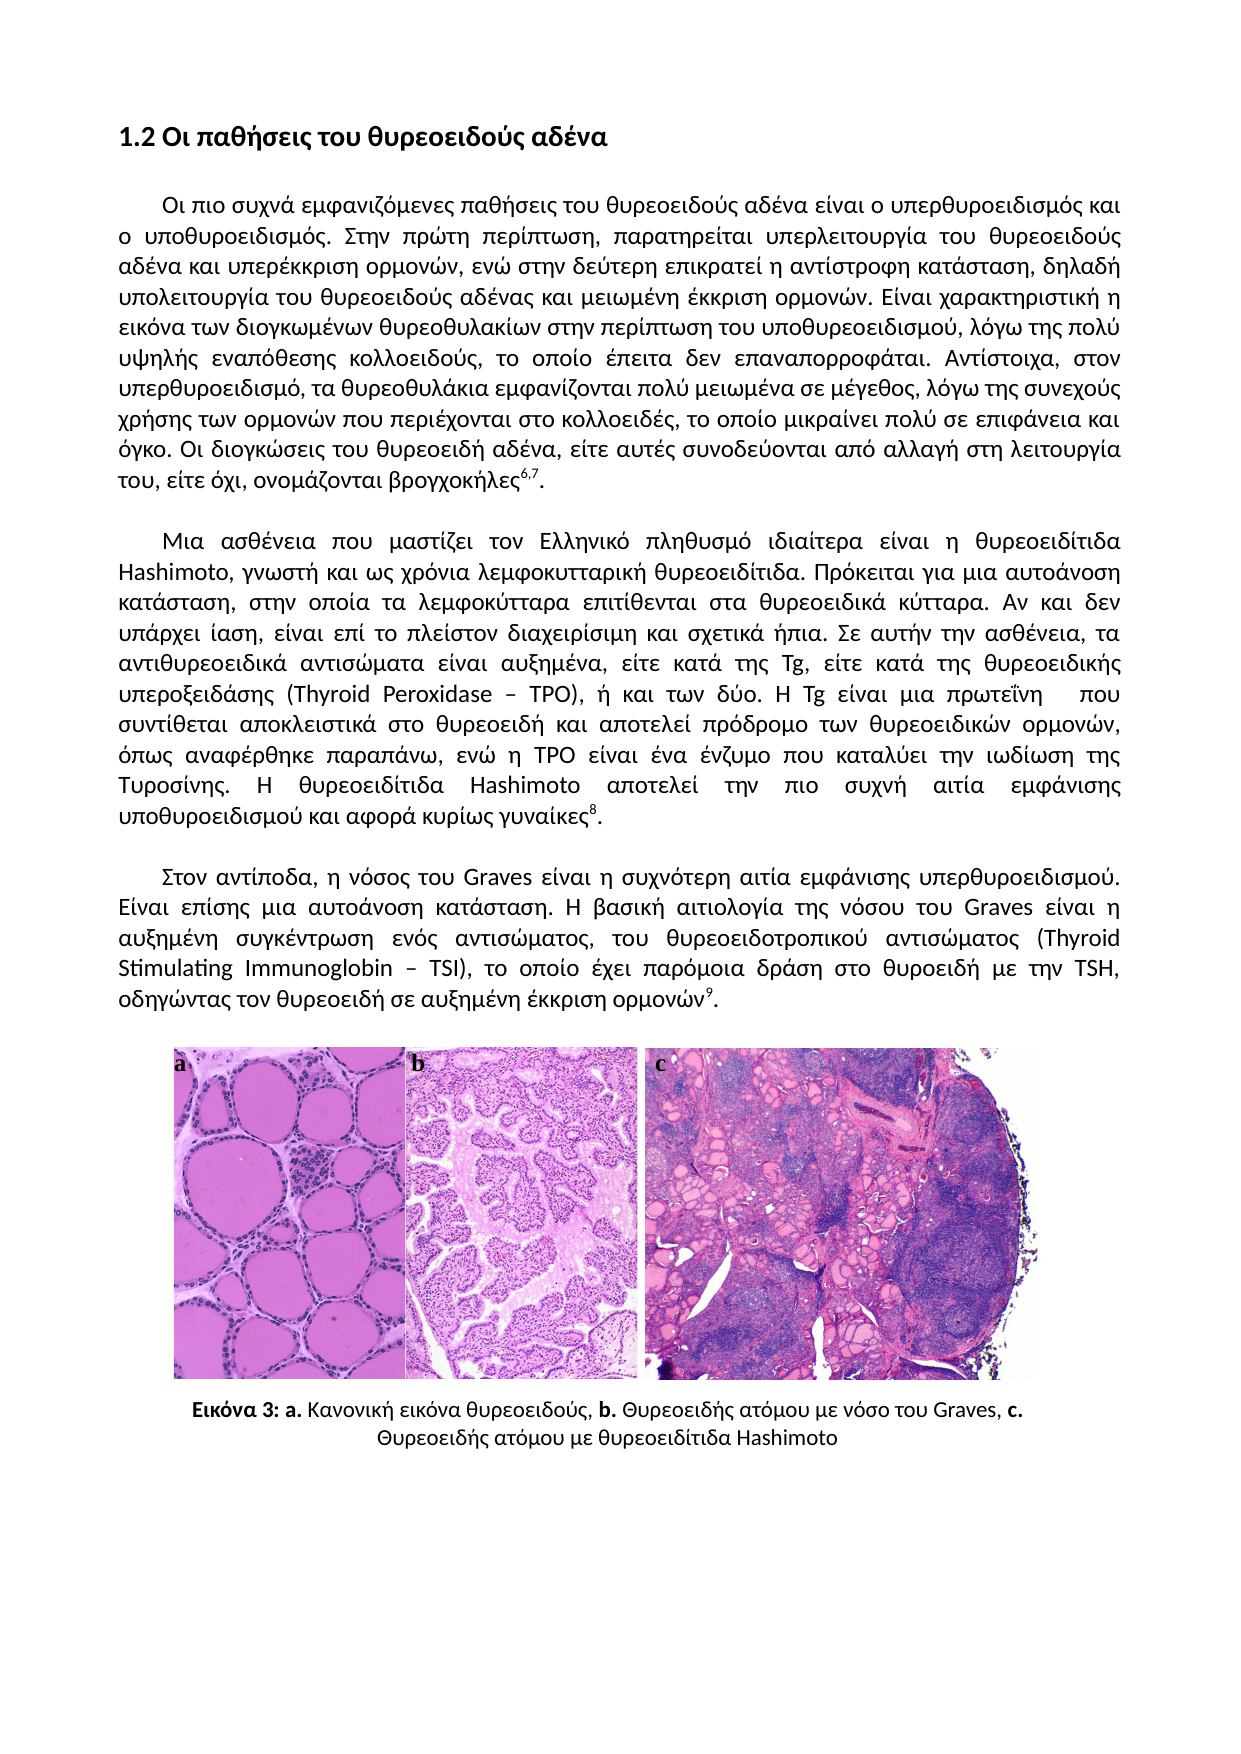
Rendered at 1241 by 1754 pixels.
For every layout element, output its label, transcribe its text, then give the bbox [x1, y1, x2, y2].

subtitle 1.2 Οι παθήσεις του θυρεοειδούς αδένα [118, 118, 1122, 154]
text Στον αντίποδα, η νόσος του Graves είναι η συχνότερη αιτία εμφάνισης υπερθυροειδισμού. Είναι επίσης μια αυτοάνοση κατάσταση. Η βασική αιτιολογία της νόσου του Graves είναι η αυξημένη συγκέντρωση ενός αντισώματος, του θυρεοειδοτροπικού αντισώματος (Thyroid Stimulating Immunoglobin – TSI), το οποίο έχει παρόμοια δράση στο θυροειδή με την TSH, οδηγώντας τον θυρεοειδή σε αυξημένη έκκριση ορμονών9. [118, 861, 1122, 1013]
text Οι πιο συχνά εμφανιζόμενες παθήσεις του θυρεοειδούς αδένα είναι ο υπερθυροειδισμός και ο υποθυροειδισμός. Στην πρώτη περίπτωση, παρατηρείται υπερλειτουργία του θυρεοειδούς αδένα και υπερέκκριση ορμονών, ενώ στην δεύτερη επικρατεί η αντίστροφη κατάσταση, δηλαδή υπολειτουργία του θυρεοειδούς αδένας και μειωμένη έκκριση ορμονών. Είναι χαρακτηριστική η εικόνα των διογκωμένων θυρεοθυλακίων στην περίπτωση του υποθυρεοειδισμού, λόγω της πολύ υψηλής εναπόθεσης κολλοειδούς, το οποίο έπειτα δεν επαναπορροφάται. Αντίστοιχα, στον υπερθυροειδισμό, τα θυρεοθυλάκια εμφανίζονται πολύ μειωμένα σε μέγεθος, λόγω της συνεχούς χρήσης των ορμονών που περιέχονται στο κολλοειδές, το οποίο μικραίνει πολύ σε επιφάνεια και όγκο. Οι διογκώσεις του θυρεοειδή αδένα, είτε αυτές συνοδεύονται από αλλαγή στη λειτουργία του, είτε όχι, ονομάζονται βρογχοκήλες6,7. [118, 189, 1122, 494]
picture [173, 1047, 638, 1379]
text Μια ασθένεια που μαστίζει τον Ελληνικό πληθυσμό ιδιαίτερα είναι η θυρεοειδίτιδα Hashimoto, γνωστή και ως χρόνια λεμφοκυτταρική θυρεοειδίτιδα. Πρόκειται για μια αυτοάνοση κατάσταση, στην οποία τα λεμφοκύτταρα επιτίθενται στα θυρεοειδικά κύτταρα. Αν και δεν υπάρχει ίαση, είναι επί το πλείστον διαχειρίσιμη και σχετικά ήπια. Σε αυτήν την ασθένεια, τα αντιθυρεοειδικά αντισώματα είναι αυξημένα, είτε κατά της Tg, είτε κατά της θυρεοειδικής υπεροξειδάσης (Thyroid Peroxidase – TPO), ή και των δύο. Η Tg είναι μια πρωτεΐνη που συντίθεται αποκλειστικά στο θυρεοειδή και αποτελεί πρόδρομο των θυρεοειδικών ορμονών, όπως αναφέρθηκε παραπάνω, ενώ η TPO είναι ένα ένζυμο που καταλύει την ιωδίωση της Τυροσίνης. Η θυρεοειδίτιδα Hashimoto αποτελεί την πιο συχνή αιτία εμφάνισης υποθυροειδισμού και αφορά κυρίως γυναίκες8. [118, 525, 1122, 830]
picture [845, 1048, 1038, 1380]
